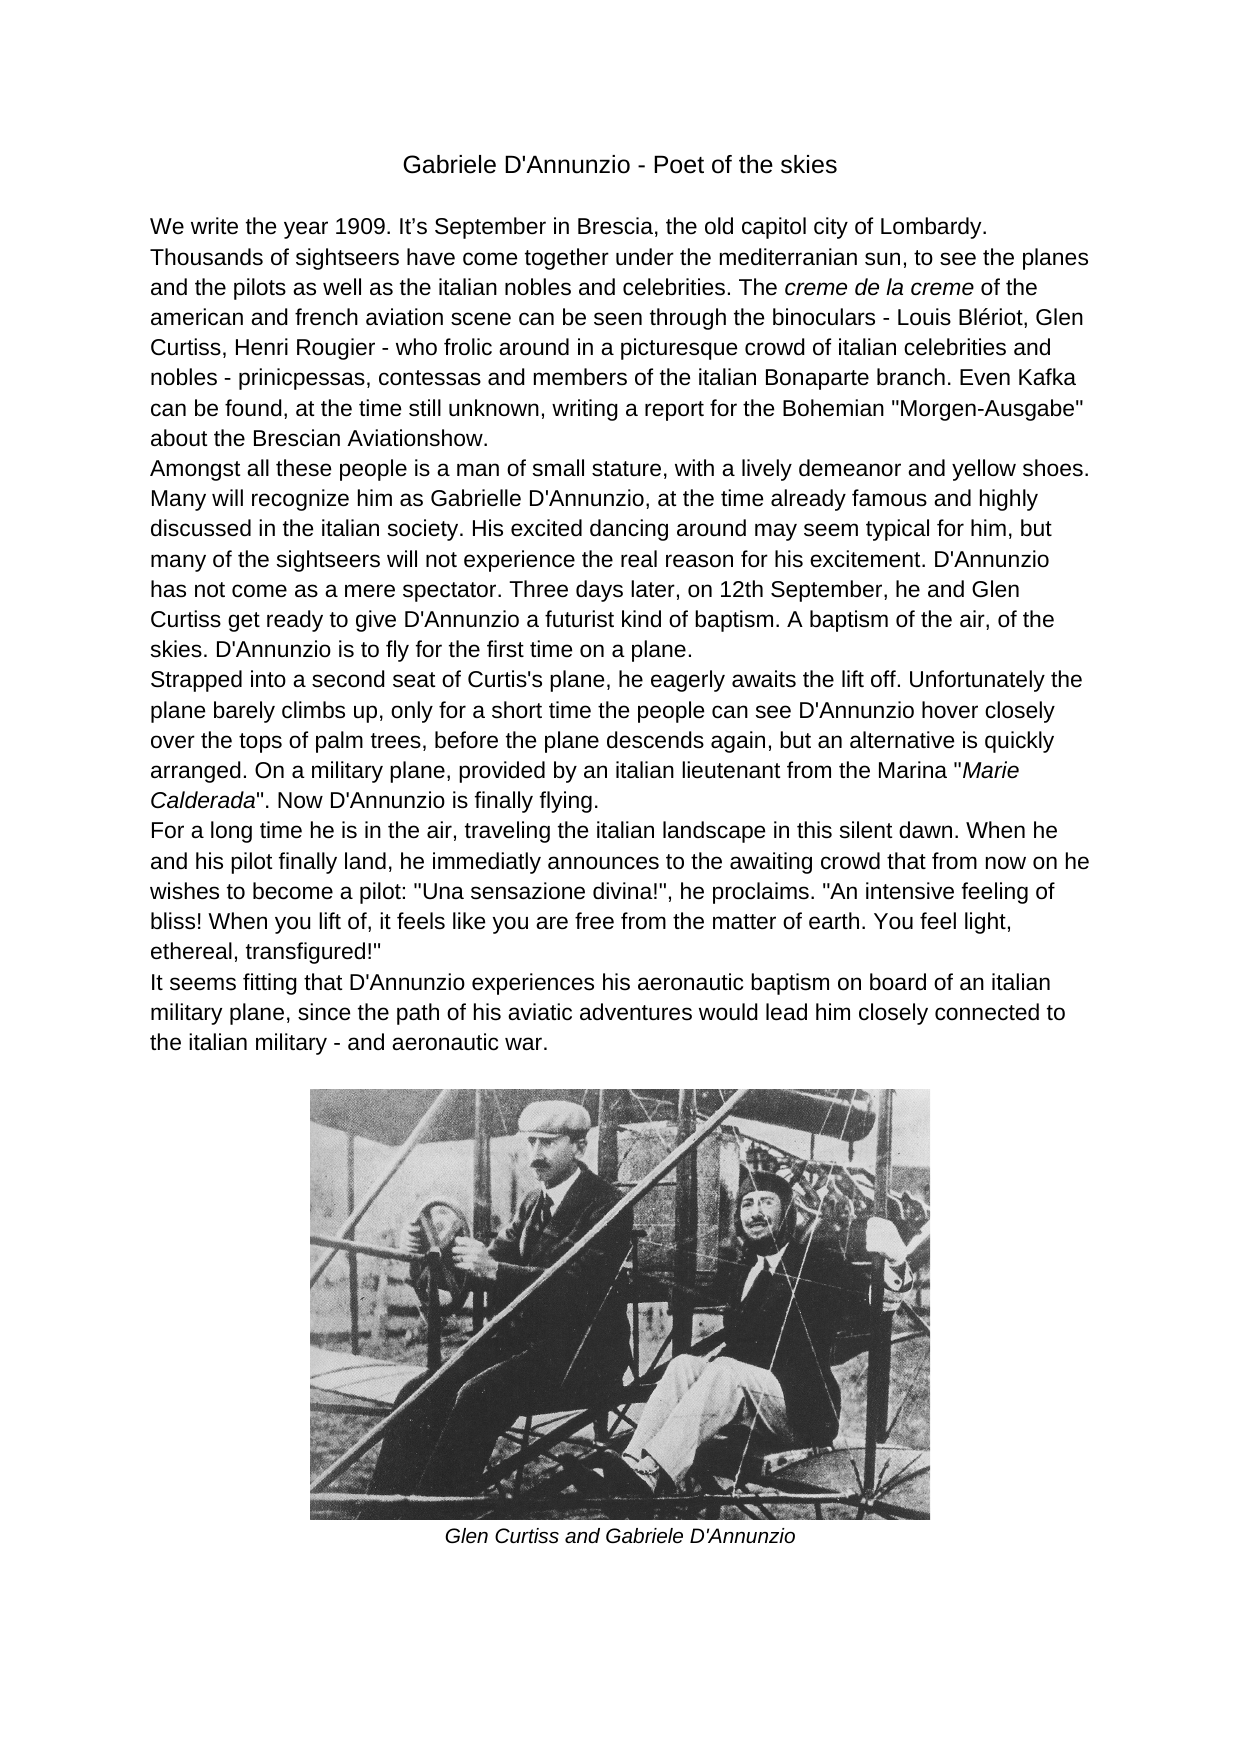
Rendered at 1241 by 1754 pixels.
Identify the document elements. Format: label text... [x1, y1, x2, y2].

text many of the sightseers will not experience the real reason for his excitement. D'Annunzio has not come as a mere spectator. Three days later, on 12th September, he and Glen Curtiss get ready to give D'Annunzio a futurist kind of baptism. A baptism of the air, of the skies. D'Annunzio is to fly for the first time on a plane. [150, 546, 1090, 662]
text It seems fitting that D'Annunzio experiences his aeronautic baptism on board of an italian military plane, since the path of his aviatic adventures would lead him closely connected to the italian military - and aeronautic war. [150, 968, 1090, 1055]
text We write the year 1909. It’s September in Brescia, the old capitol city of Lombardy. Thousands of sightseers have come together under the mediterranian sun, to see the planes and the pilots as well as the italian nobles and celebrities. The creme de la creme of the american and french aviation scene can be seen through the binoculars - Louis Blériot, Glen Curtiss, Henri Rougier - who frolic around in a picturesque crowd of italian celebrities and nobles - prinicpessas, contessas and members of the italian Bonaparte branch. Even Kafka can be found, at the time still unknown, writing a report for the Bohemian "Morgen-Ausgabe" about the Brescian Aviationshow. [150, 213, 1090, 451]
text For a long time he is in the air, traveling the italian landscape in this silent dawn. When he and his pilot finally land, he immediatly announces to the awaiting crowd that from now on he wishes to become a pilot: "Una sensazione divina!", he proclaims. "An intensive feeling of bliss! When you lift of, it feels like you are free from the matter of earth. You feel light, ethereal, transfigured!" [150, 817, 1090, 964]
text Amongst all these people is a man of small stature, with a lively demeanor and yellow shoes. Many will recognize him as Gabrielle D'Annunzio, at the time already famous and highly discussed in the italian society. His excited dancing around may seem typical for him, but [150, 455, 1090, 542]
picture [310, 1089, 930, 1520]
text Glen Curtiss and Gabriele D'Annunzio [150, 1523, 1090, 1547]
text Strapped into a second seat of Curtis's plane, he eagerly awaits the lift off. Unfortunately the plane barely climbs up, only for a short time the people can see D'Annunzio hover closely over the tops of palm trees, before the plane descends again, but an alternative is quickly arranged. On a military plane, provided by an italian lieutenant from the Marina "Marie Calderada". Now D'Annunzio is finally flying. [150, 666, 1090, 813]
text Gabriele D'Annunzio - Poet of the skies [150, 150, 1090, 179]
